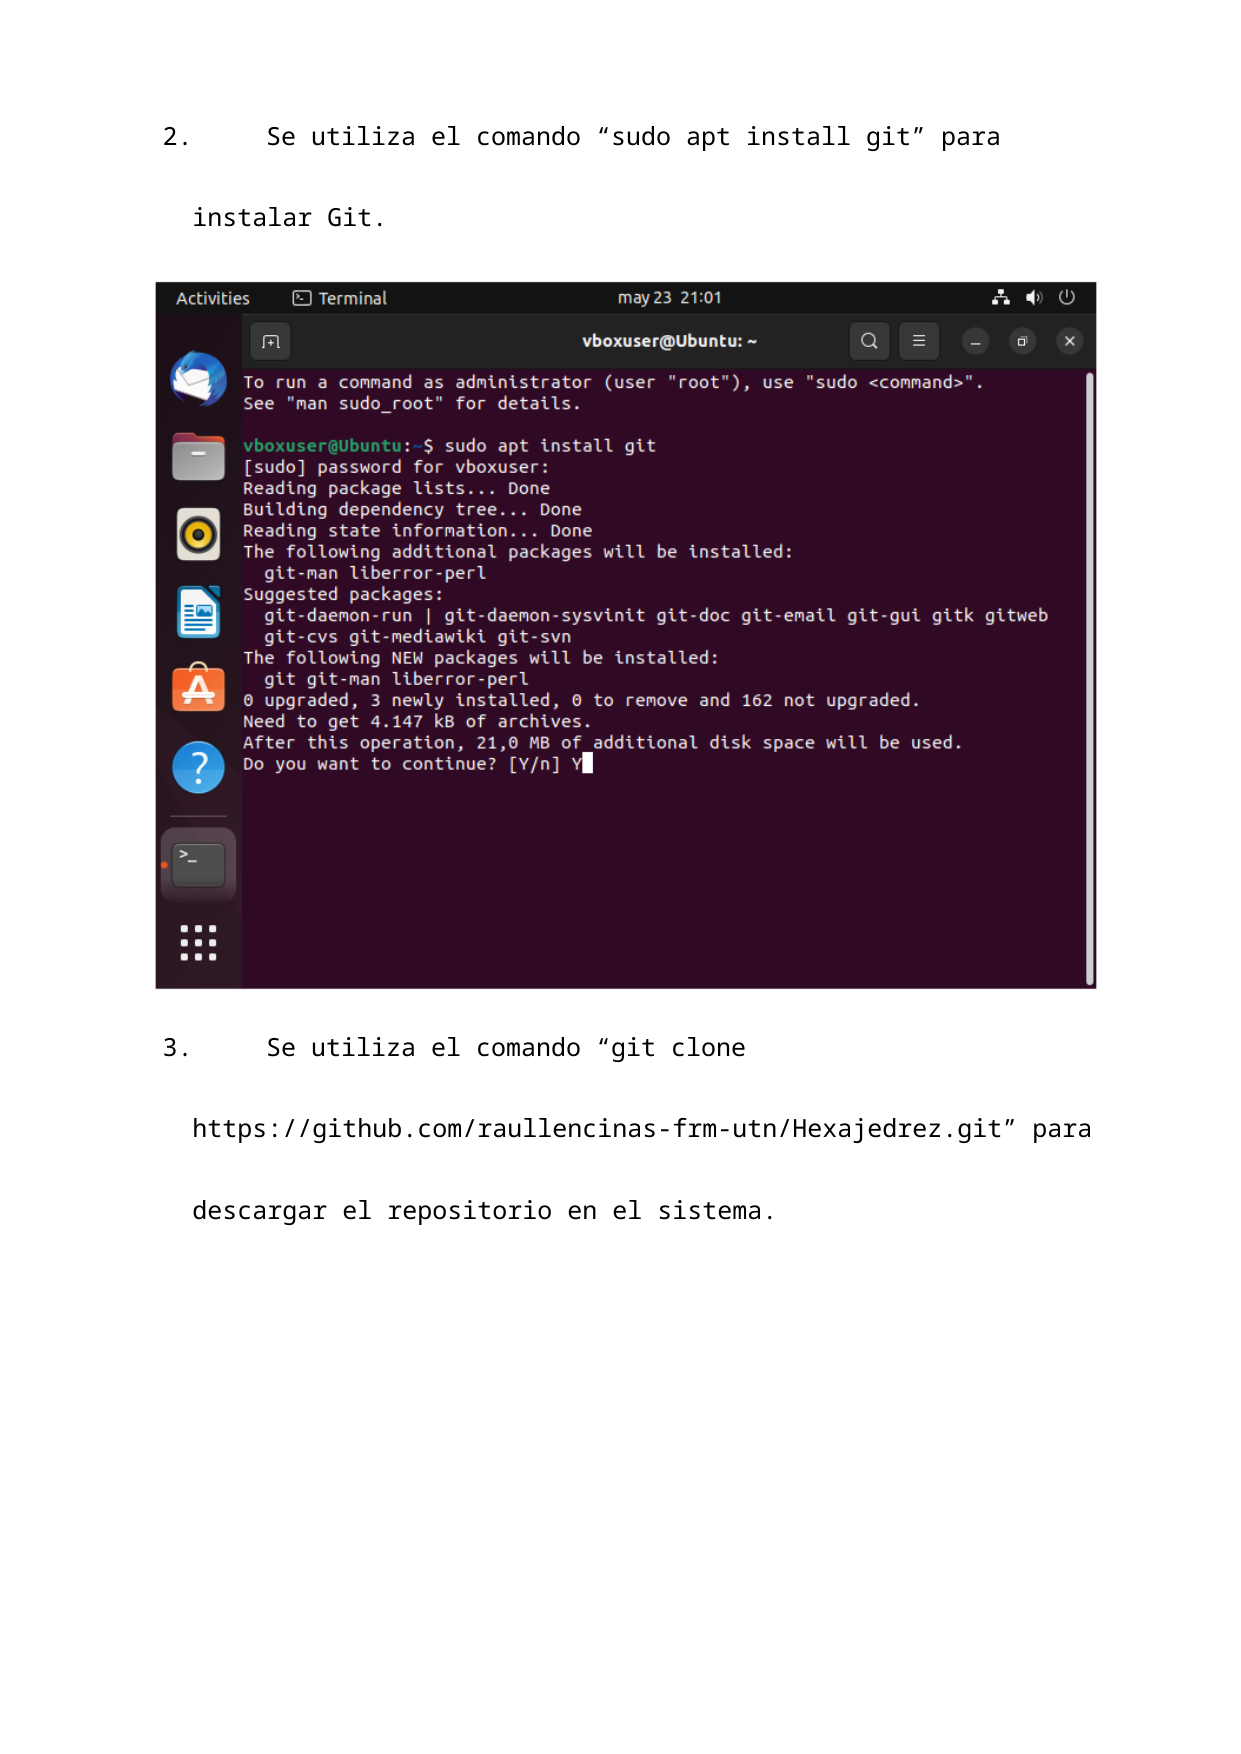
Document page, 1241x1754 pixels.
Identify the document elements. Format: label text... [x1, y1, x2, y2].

list Se utiliza el comando “sudo apt install git” para instalar Git. [162, 118, 1122, 234]
list Se utiliza el comando “git clone https://github.com/raullencinas-frm-utn/Hexajedrez.git” para descargar el repositorio en el sistema. [162, 1029, 1122, 1227]
